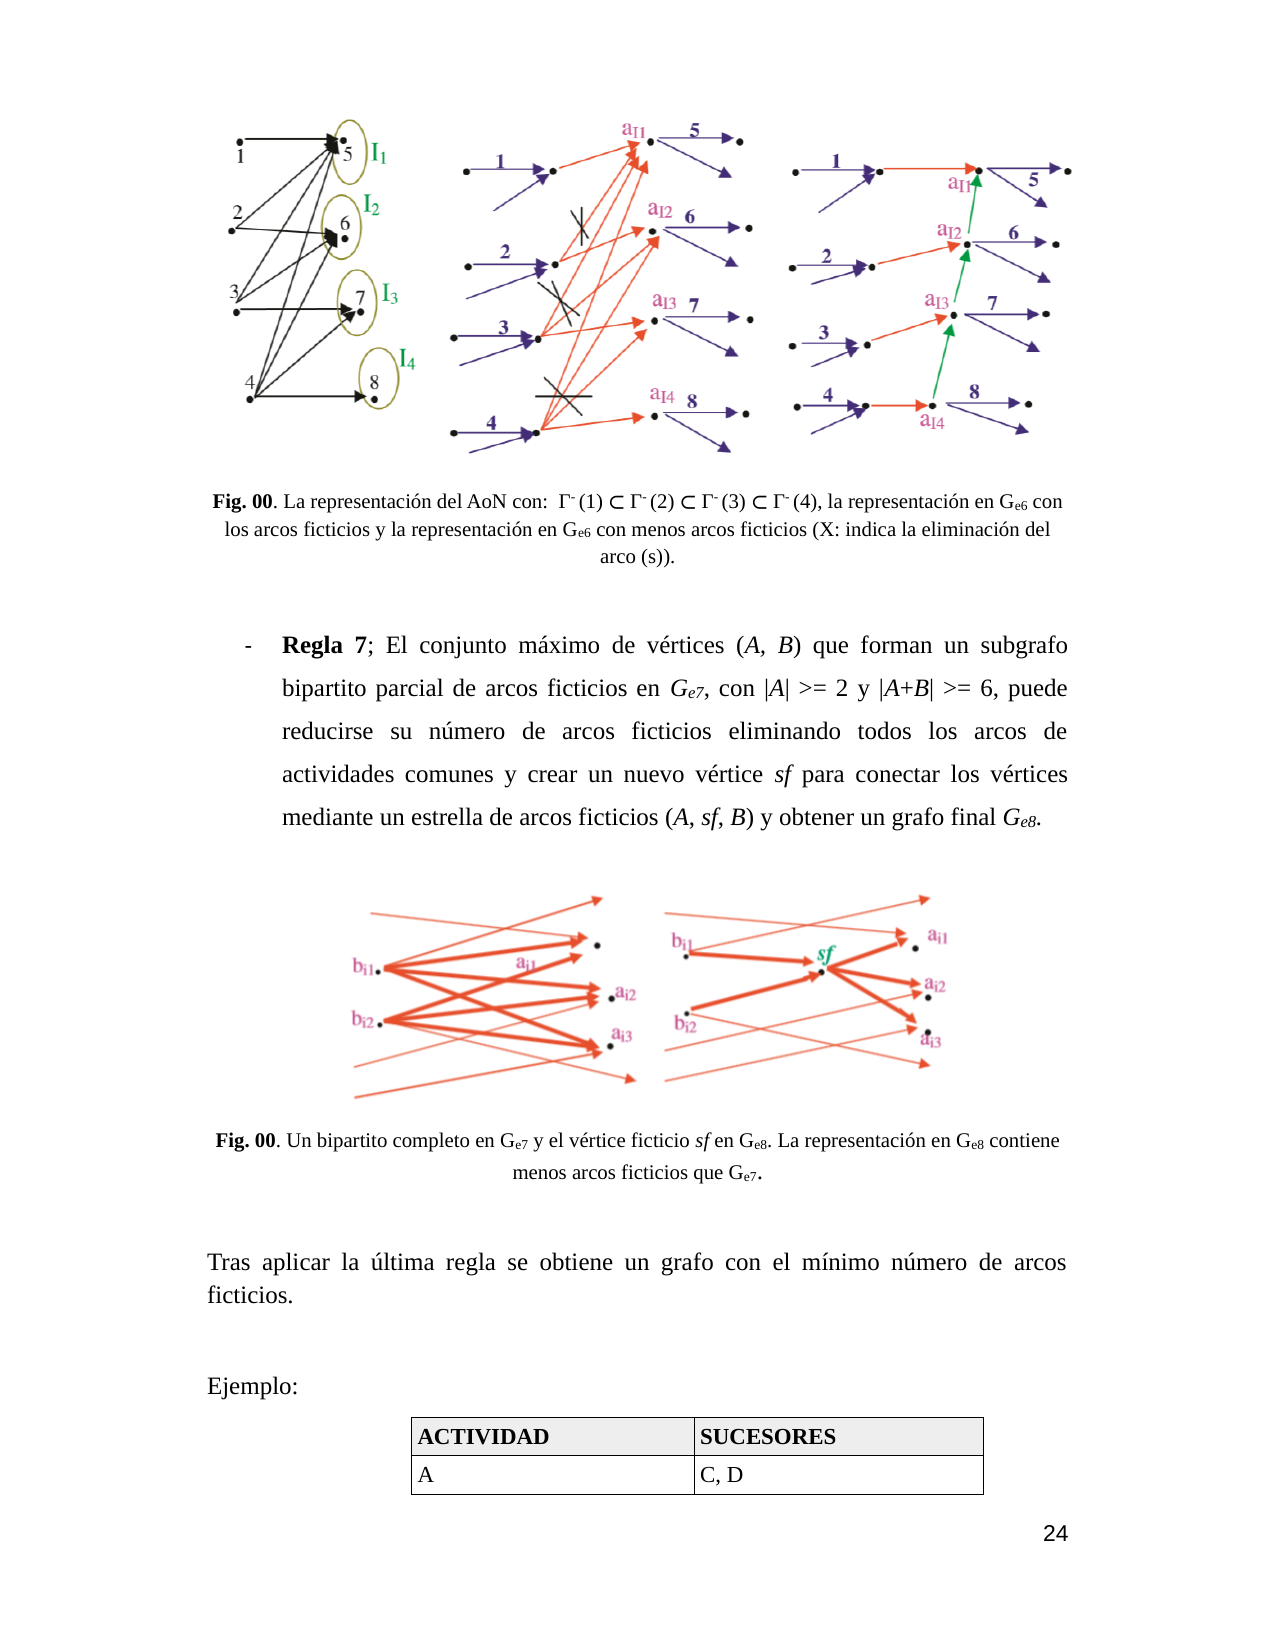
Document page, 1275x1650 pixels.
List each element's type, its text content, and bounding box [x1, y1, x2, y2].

table_header SUCESORES [695, 1418, 983, 1455]
text Tras aplicar la última regla se obtiene un grafo con el mínimo número de arcos ficticios. [207, 1247, 1068, 1309]
text Fig. 00. Un bipartito completo en Ge7 y el vértice ficticio sf en Ge8. La representación en Ge8 contiene menos arcos ficticios que Ge7. [207, 1128, 1068, 1185]
table_cell C, D [695, 1456, 983, 1493]
table_header ACTIVIDAD [412, 1418, 694, 1455]
text Fig. 00. La representación del AoN con: Γ- (1) ⊂ Γ- (2) ⊂ Γ- (3) ⊂ Γ- (4), la representación en Ge6 con los arcos ficticios y la representación en Ge6 con menos arcos ficticios (X: indica la eliminación del arco (s)). [207, 488, 1068, 568]
table_cell A [412, 1456, 694, 1493]
picture [302, 858, 973, 1112]
text Ejemplo: [207, 1371, 1068, 1400]
picture [206, 101, 1096, 472]
list Regla 7; El conjunto máximo de vértices (A, B) que forman un subgrafo bipartito parcial de arcos ficticios en Ge7, con |A| >= 2 y |A+B| >= 6, puede reducirse su número de arcos ficticios eliminando todos los arcos de actividades comunes y crear un nuevo vértice sf para conectar los vértices mediante un estrella de arcos ficticios (A, sf, B) y obtener un grafo final Ge8. [244, 630, 1068, 831]
